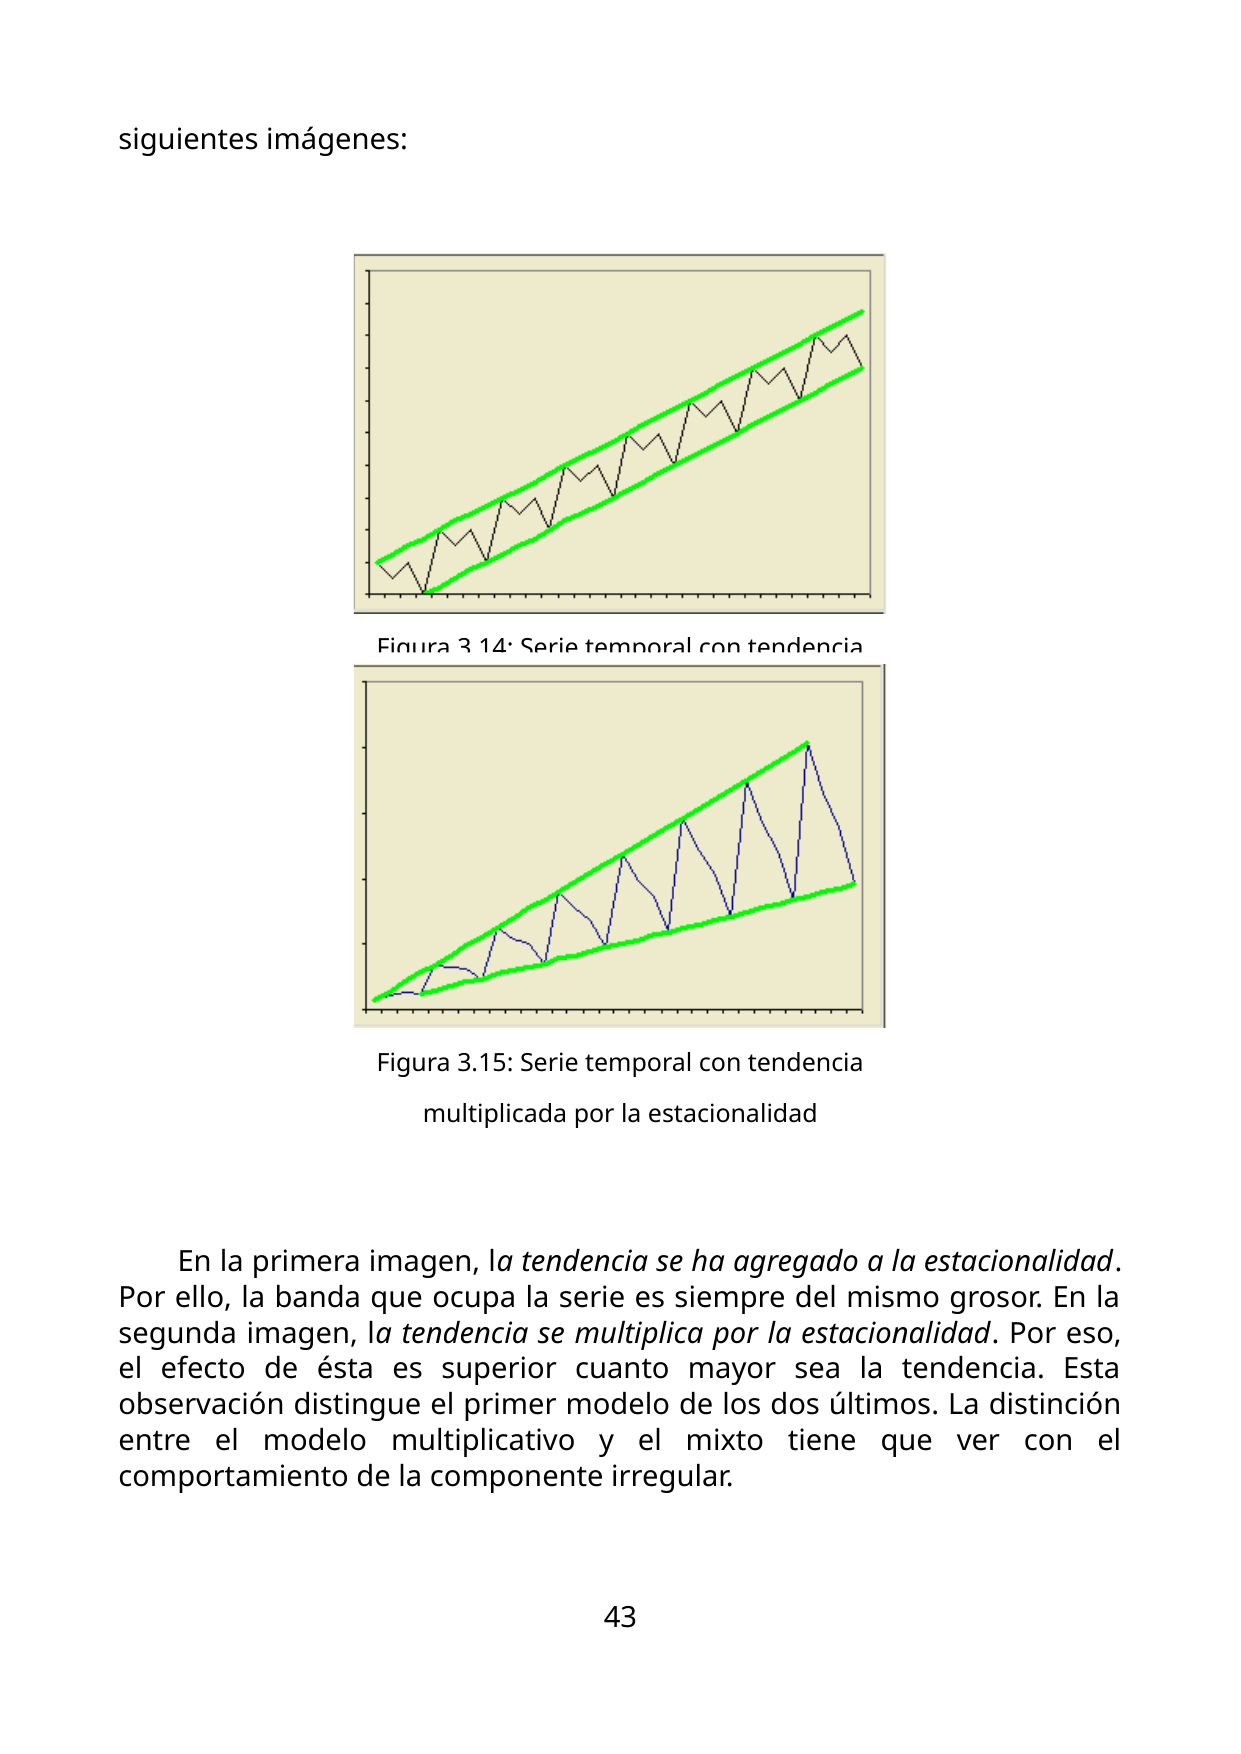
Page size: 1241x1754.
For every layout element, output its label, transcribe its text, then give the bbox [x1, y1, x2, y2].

text Figura 3.14: Serie temporal con tendencia agregada a la estacionalidad [354, 614, 887, 652]
picture [353, 664, 887, 1028]
picture [353, 253, 887, 614]
text En la primera imagen, la tendencia se ha agregado a la estacionalidad. Por ello, la banda que ocupa la serie es siempre del mismo grosor. En la segunda imagen, la tendencia se multiplica por la estacionalidad. Por eso, el efecto de ésta es superior cuanto mayor sea la tendencia. Esta observación distingue el primer modelo de los dos últimos. La distinción entre el modelo multiplicativo y el mixto tiene que ver con el comportamiento de la componente irregular. [118, 1241, 1122, 1494]
text Figura 3.15: Serie temporal con tendencia multiplicada por la estacionalidad [354, 1028, 887, 1129]
text siguientes imágenes: [118, 118, 1122, 158]
